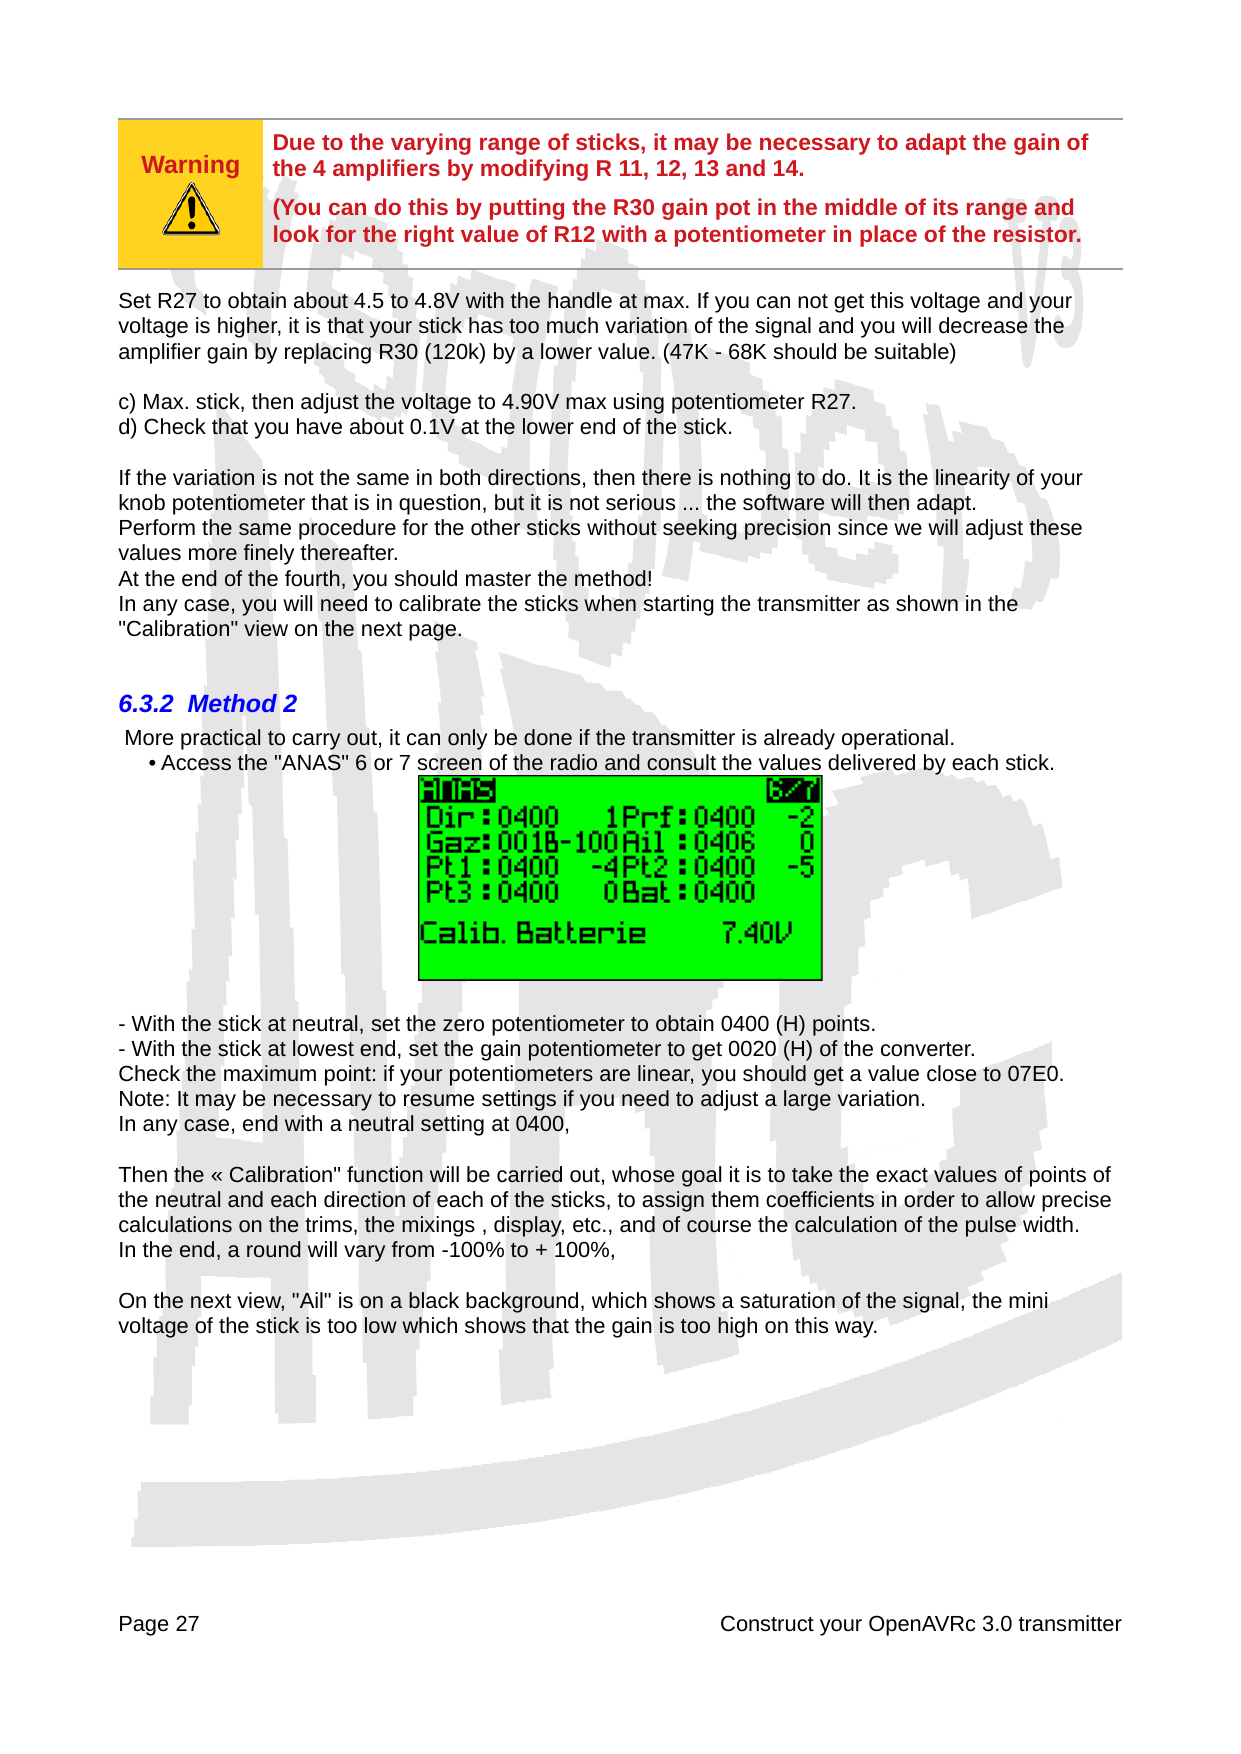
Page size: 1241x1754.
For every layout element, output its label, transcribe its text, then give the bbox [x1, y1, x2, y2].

picture [418, 775, 823, 981]
table_header Due to the varying range of sticks, it may be necessary to adapt the gain of the 4 amplifiers by modifying R 11, 12, 13 and 14. (You can do this by putting the R30 gain pot in the middle of its range and look for the right value of R12 with a potentiometer in place of the resistor. [264, 120, 1122, 268]
text • Access the "ANAS" 6 or 7 screen of the radio and consult the values delivered by each stick. [118, 750, 1122, 775]
text - With the stick at neutral, set the zero potentiometer to obtain 0400 (H) points. [118, 1011, 1122, 1036]
text In any case, you will need to calibrate the sticks when starting the transmitter as shown in the "Calibration" view on the next page. [118, 591, 1122, 641]
text c) Max. stick, then adjust the voltage to 4.90V max using potentiometer R27. [118, 389, 1122, 414]
text - With the stick at lowest end, set the gain potentiometer to get 0020 (H) of the converter. [118, 1036, 1122, 1061]
text At the end of the fourth, you should master the method! [118, 565, 1122, 591]
text In the end, a round will vary from -100% to + 100%, [118, 1237, 1122, 1263]
text Check the maximum point: if your potentiometers are linear, you should get a value close to 07E0. [118, 1061, 1122, 1086]
text More practical to carry out, it can only be done if the transmitter is already operational. [118, 724, 1122, 750]
text Perform the same procedure for the other sticks without seeking precision since we will adjust these values ​​more finely thereafter. [118, 515, 1122, 565]
picture [158, 178, 224, 239]
table_header Warning [118, 120, 263, 268]
subtitle 6.3.2 Method 2 [118, 689, 1122, 718]
text In any case, end with a neutral setting at 0400, [118, 1111, 1122, 1137]
text If the variation is not the same in both directions, then there is nothing to do. It is the linearity of your knob potentiometer that is in question, but it is not serious ... the software will then adapt. [118, 464, 1122, 515]
text Note: It may be necessary to resume settings if you need to adjust a large variation. [118, 1086, 1122, 1111]
text Then the « Calibration" function will be carried out, whose goal it is to take the exact values ​​of points of the neutral and each direction of each of the sticks, to assign them coefficients in order to allow precise calculations on the trims, the mixings , display, etc., and of course the calculation of the pulse width. [118, 1162, 1122, 1237]
text d) Check that you have about 0.1V at the lower end of the stick. [118, 414, 1122, 439]
text Set R27 to obtain about 4.5 to 4.8V with the handle at max. If you can not get this voltage and your voltage is higher, it is that your stick has too much variation of the signal and you will decrease the amplifier gain by replacing R30 (120k) by a lower value. (47K - 68K should be suitable) [118, 288, 1122, 364]
text On the next view, "Ail" is on a black background, which shows a saturation of the signal, the mini voltage of the stick is too low which shows that the gain is too high on this way. [118, 1288, 1122, 1338]
